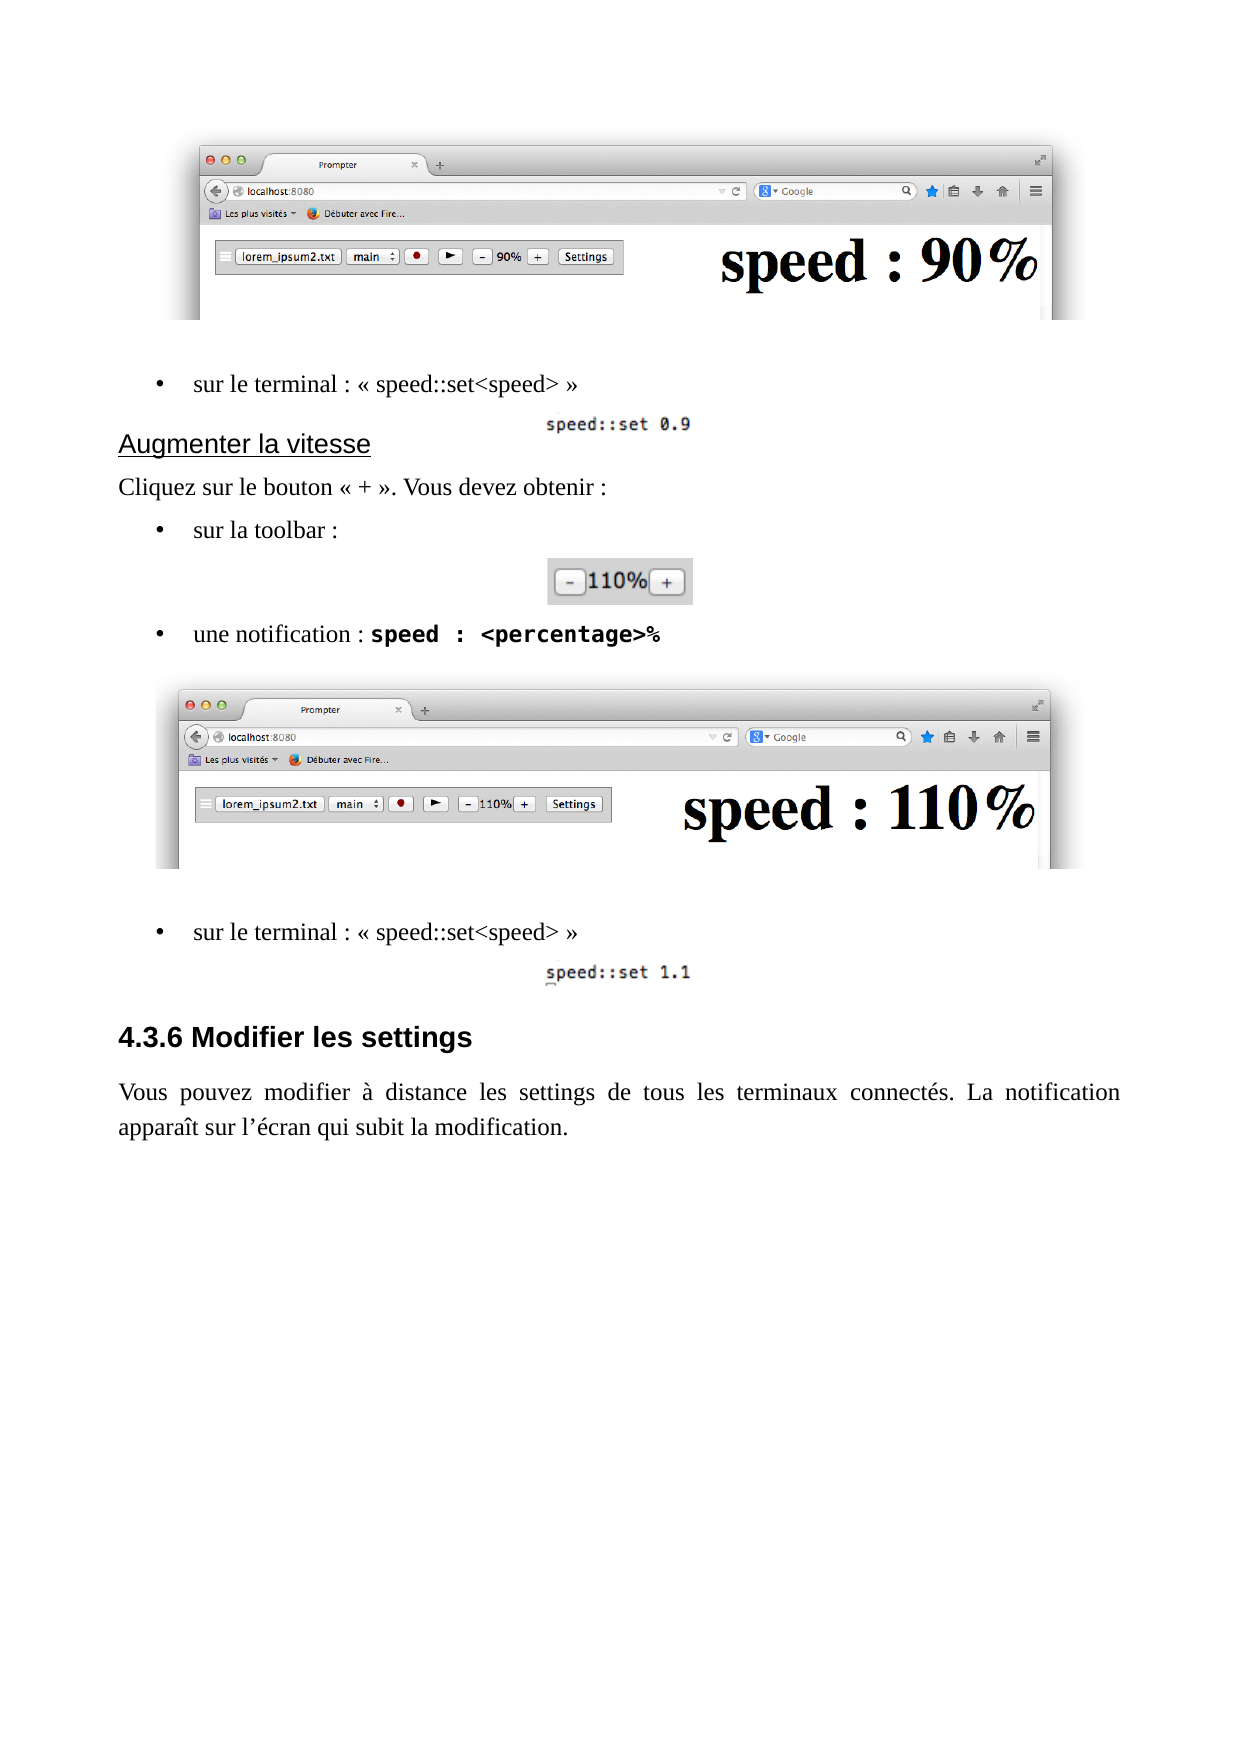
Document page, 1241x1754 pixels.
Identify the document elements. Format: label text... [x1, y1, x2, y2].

picture [155, 118, 1085, 320]
list sur le terminal : « speed::set<speed> » [156, 369, 1122, 398]
picture [155, 662, 1085, 869]
text Vous pouvez modifier à distance les settings de tous les terminaux connectés. La notification apparaît sur l’écran qui subit la modification. [118, 1077, 1122, 1140]
text Cliquez sur le bouton « + ». Vous devez obtenir : [118, 472, 1122, 501]
picture [540, 412, 700, 441]
picture [547, 558, 693, 605]
subtitle Augmenter la vitesse [118, 428, 1122, 459]
subtitle 4.3.6 Modifier les settings [118, 1020, 1122, 1053]
list sur la toolbar : [156, 515, 1122, 544]
list une notification : speed : <percentage>% [156, 619, 1122, 648]
list sur le terminal : « speed::set<speed> » [156, 917, 1122, 946]
picture [540, 960, 700, 986]
